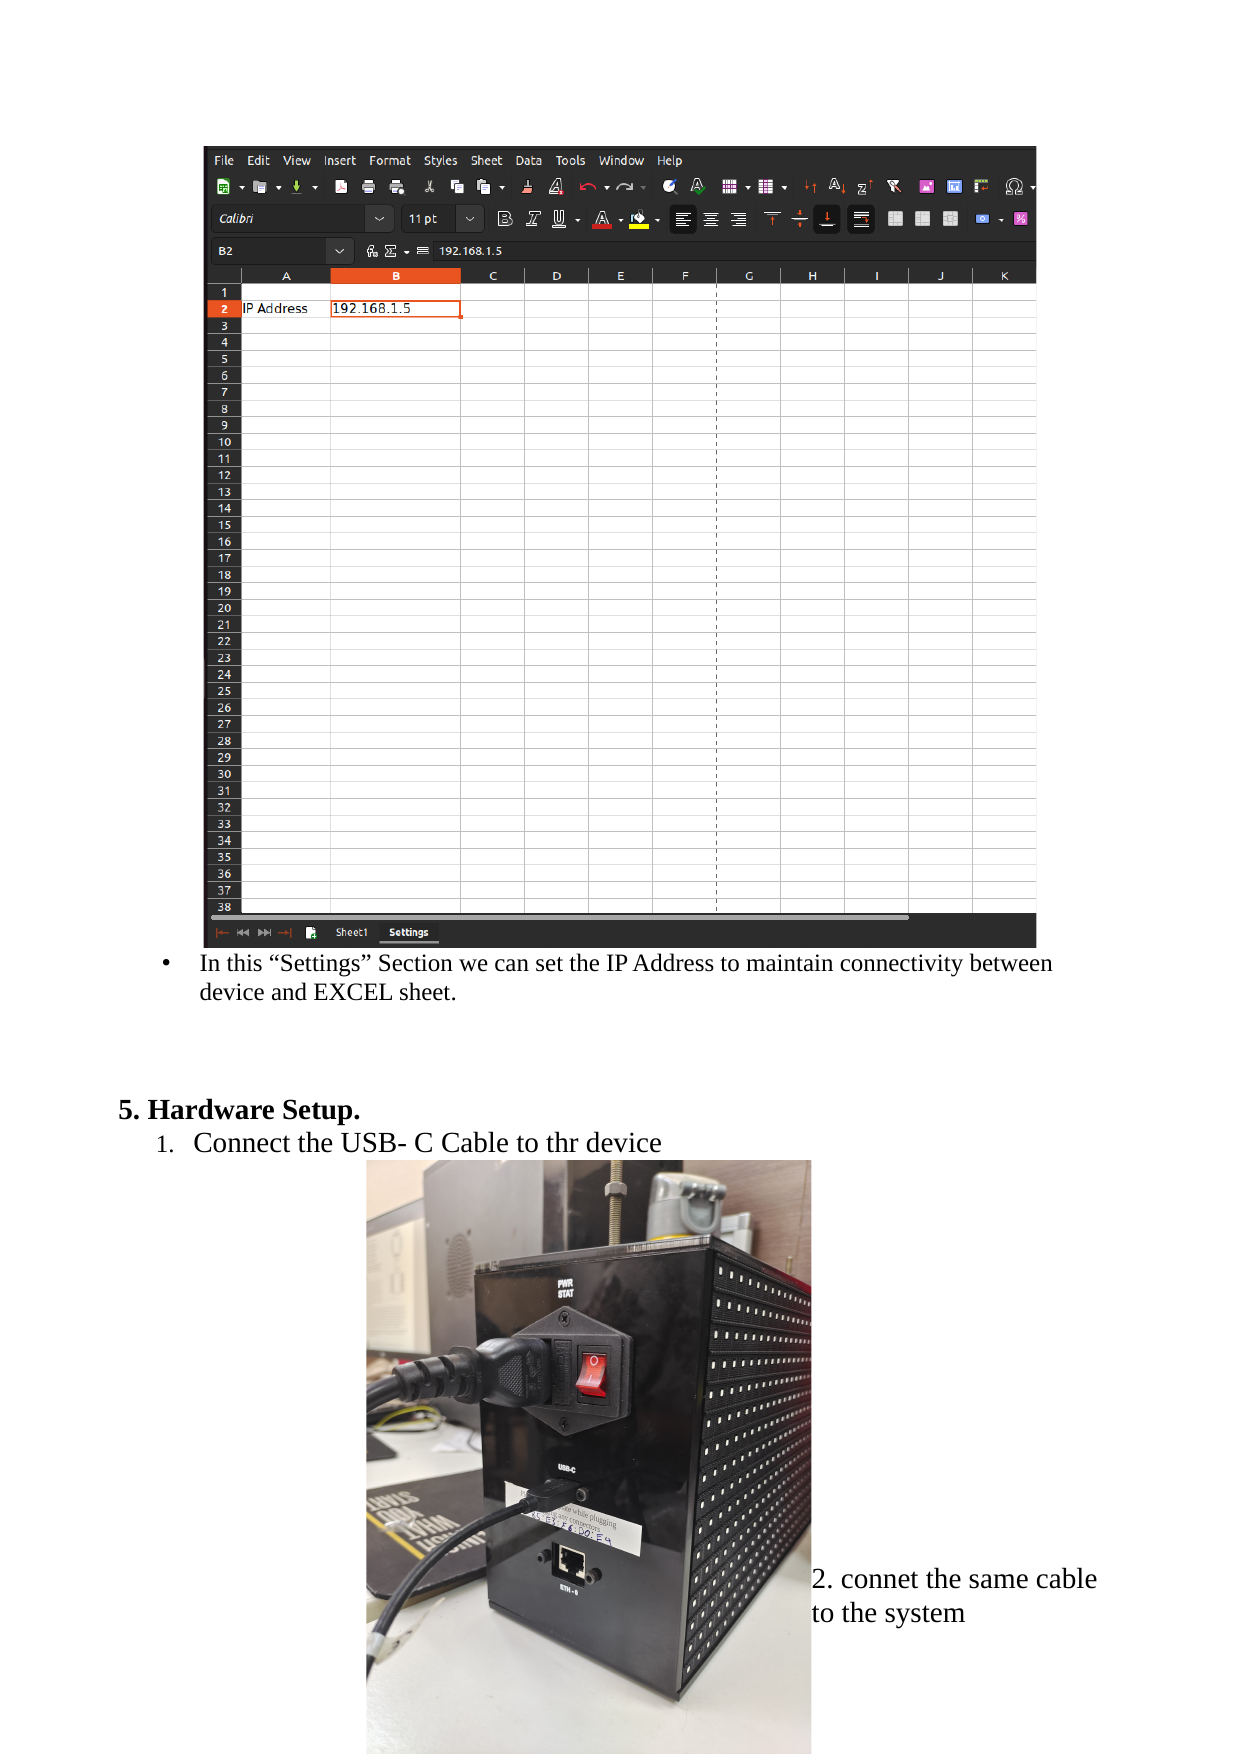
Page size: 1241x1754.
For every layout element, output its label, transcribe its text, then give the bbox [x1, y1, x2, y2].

list In this “Settings” Section we can set the IP Address to maintain connectivity between device and EXCEL sheet. [162, 147, 1122, 1006]
picture [203, 146, 1037, 948]
text 5. Hardware Setup. [118, 1092, 1122, 1125]
text [118, 1561, 366, 1628]
list Connect the USB- C Cable to thr device [156, 1125, 1122, 1188]
text 2. connet the same cable to the system [812, 1561, 1122, 1628]
picture [366, 1160, 812, 1754]
